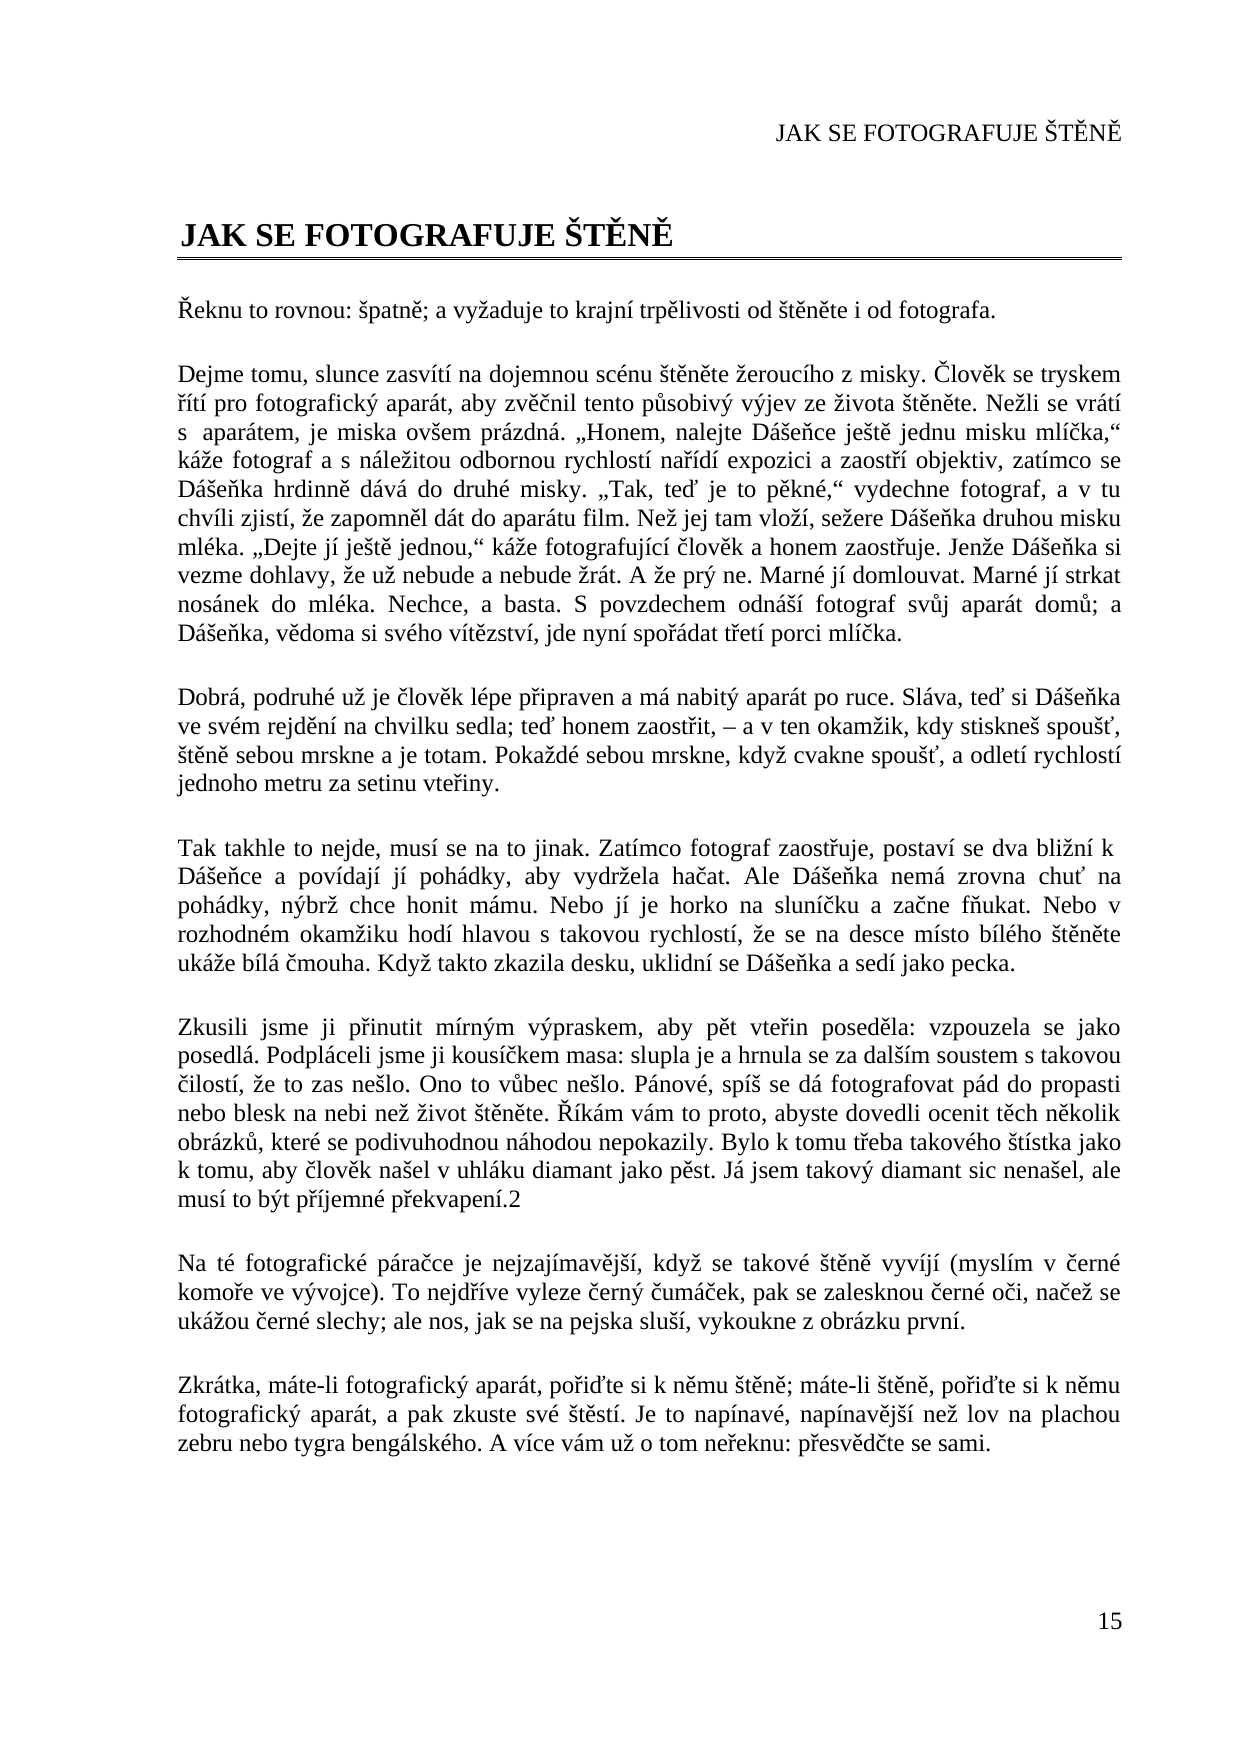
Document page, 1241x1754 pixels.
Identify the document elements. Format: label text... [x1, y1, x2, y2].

text Řeknu to rovnou: špatně; a vyžaduje to krajní trpělivosti od štěněte i od fotografa. [177, 295, 1122, 324]
text Dejme tomu, slunce zasvítí na dojemnou scénu štěněte žeroucího z misky. Člověk se tryskem řítí pro fotografický aparát, aby zvěčnil tento působivý výjev ze života štěněte. Nežli se vrátí s aparátem, je miska ovšem prázdná. „Honem, nalejte Dášeňce ještě jednu misku mlíčka,“ káže fotograf a s náležitou odbornou rychlostí nařídí expozici a zaostří objektiv, zatímco se Dášeňka hrdinně dává do druhé misky. „Tak, teď je to pěkné,“ vydechne fotograf, a v tu chvíli zjistí, že zapomněl dát do aparátu film. Než jej tam vloží, sežere Dášeňka druhou misku mléka. „Dejte jí ještě jednou,“ káže fotografující člověk a honem zaostřuje. Jenže Dášeňka si vezme dohlavy, že už nebude a nebude žrát. A že prý ne. Marné jí domlouvat. Marné jí strkat nosánek do mléka. Nechce, a basta. S povzdechem odnáší fotograf svůj aparát domů; a Dášeňka, vědoma si svého vítězství, jde nyní spořádat třetí porci mlíčka. [177, 359, 1122, 647]
text Zkrátka, máte-li fotografický aparát, pořiďte si k němu štěně; máte-li štěně, pořiďte si k němu fotografický aparát, a pak zkuste své štěstí. Je to napínavé, napínavější než lov na plachou zebru nebo tygra bengálského. A více vám už o tom neřeknu: přesvědčte se sami. [177, 1370, 1122, 1456]
subtitle JAK SE FOTOGRAFUJE ŠTĚNĚ [177, 212, 1122, 257]
text Na té fotografické páračce je nejzajímavější, když se takové štěně vyvíjí (myslím v černé komoře ve vývojce). To nejdříve vyleze černý čumáček, pak se zalesknou černé oči, načež se ukážou černé slechy; ale nos, jak se na pejska sluší, vykoukne z obrázku první. [177, 1248, 1122, 1335]
text Dobrá, podruhé už je člověk lépe připraven a má nabitý aparát po ruce. Sláva, teď si Dášeňka ve svém rejdění na chvilku sedla; teď honem zaostřit, – a v ten okamžik, kdy stiskneš spoušť, štěně sebou mrskne a je totam. Pokaždé sebou mrskne, když cvakne spoušť, a odletí rychlostí jednoho metru za setinu vteřiny. [177, 682, 1122, 797]
text Zkusili jsme ji přinutit mírným výpraskem, aby pět vteřin poseděla: vzpouzela se jako posedlá. Podpláceli jsme ji kousíčkem masa: slupla je a hrnula se za dalším soustem s takovou čilostí, že to zas nešlo. Ono to vůbec nešlo. Pánové, spíš se dá fotografovat pád do propasti nebo blesk na nebi než život štěněte. Říkám vám to proto, abyste dovedli ocenit těch několik obrázků, které se podivuhodnou náhodou nepokazily. Bylo k tomu třeba takového štístka jako k tomu, aby člověk našel v uhláku diamant jako pěst. Já jsem takový diamant sic nenašel, ale musí to být příjemné překvapení.Obrázek 2 [177, 1012, 1122, 1213]
text Tak takhle to nejde, musí se na to jinak. Zatímco fotograf zaostřuje, postaví se dva bližní k Dášeňce a povídají jí pohádky, aby vydržela hačat. Ale Dášeňka nemá zrovna chuť na pohádky, nýbrž chce honit mámu. Nebo jí je horko na sluníčku a začne fňukat. Nebo v rozhodném okamžiku hodí hlavou s takovou rychlostí, že se na desce místo bílého štěněte ukáže bílá čmouha. Když takto zkazila desku, uklidní se Dášeňka a sedí jako pecka. [177, 833, 1122, 976]
